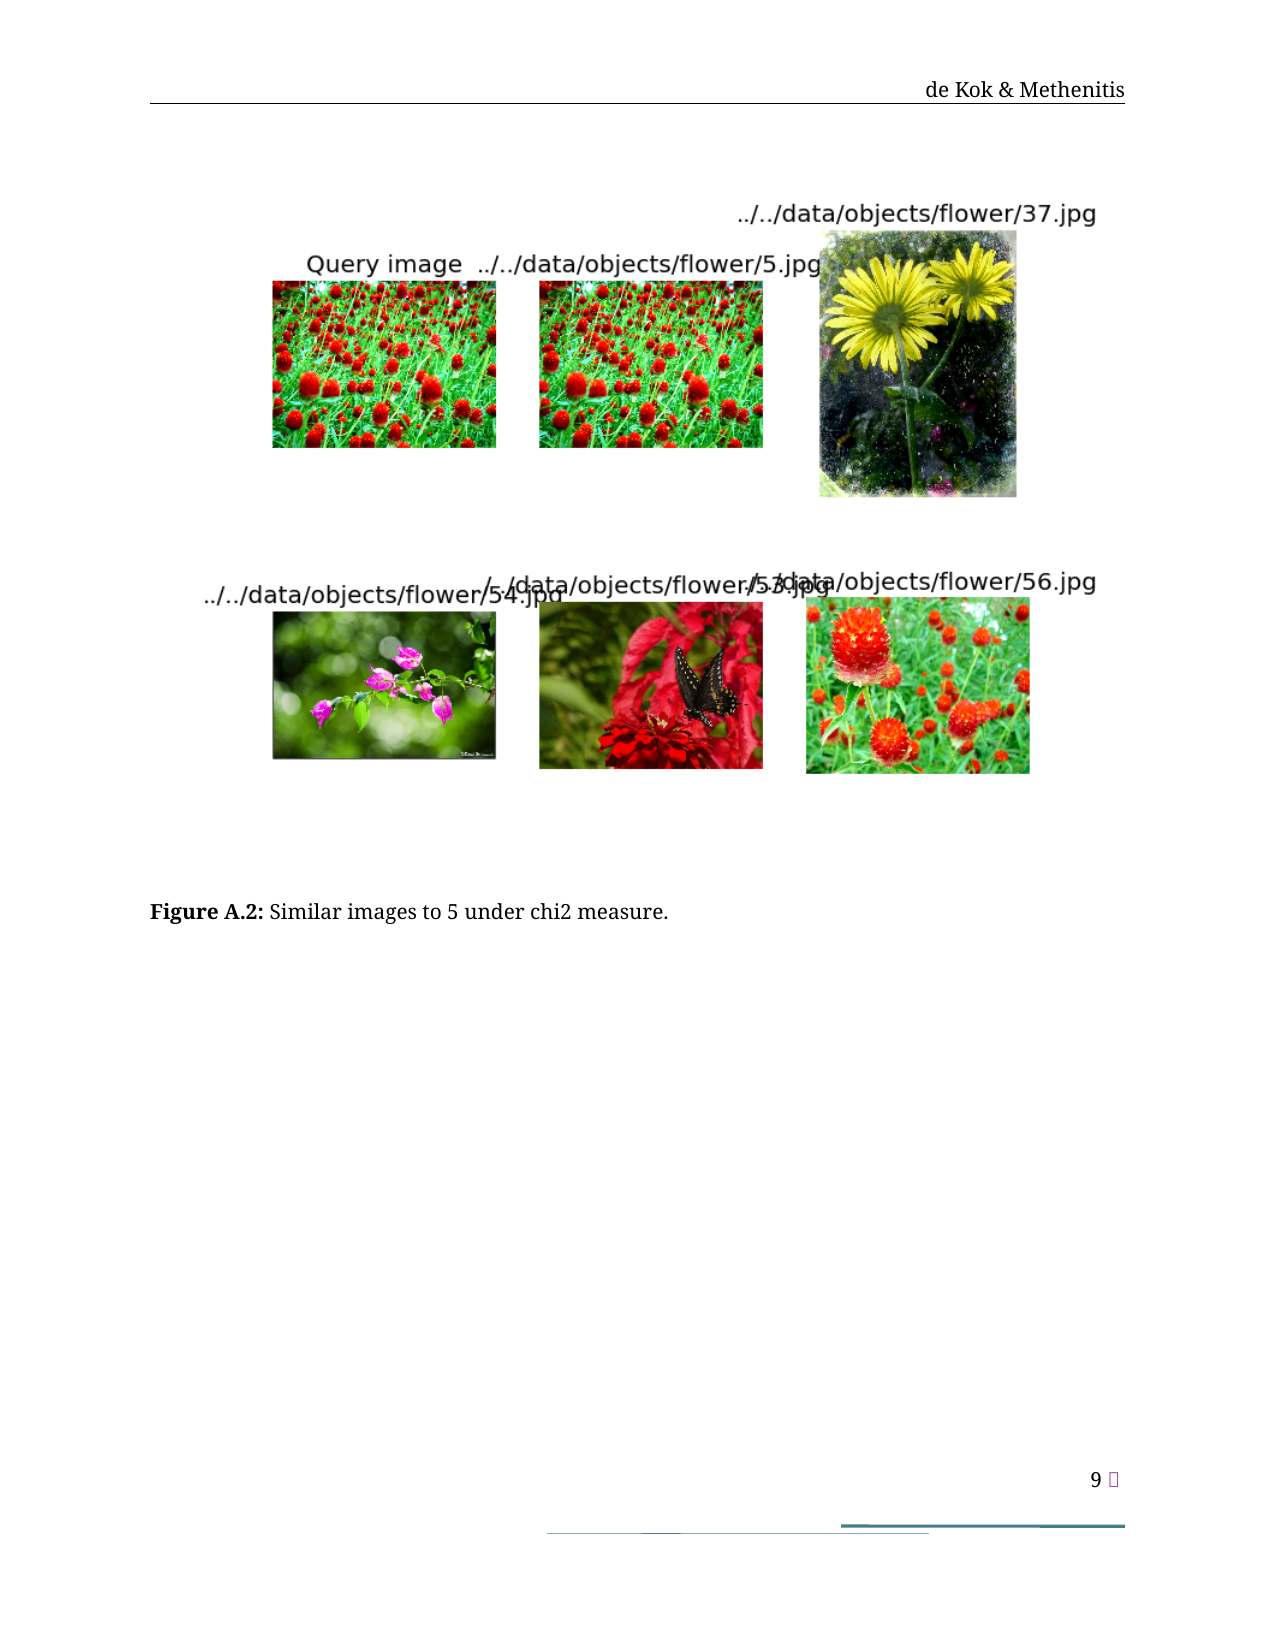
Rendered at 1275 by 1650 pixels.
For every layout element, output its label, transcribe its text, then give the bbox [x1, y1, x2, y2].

picture [150, 157, 1125, 893]
text Figure A.2: Similar images to 5 under chi2 measure. [150, 893, 1125, 925]
